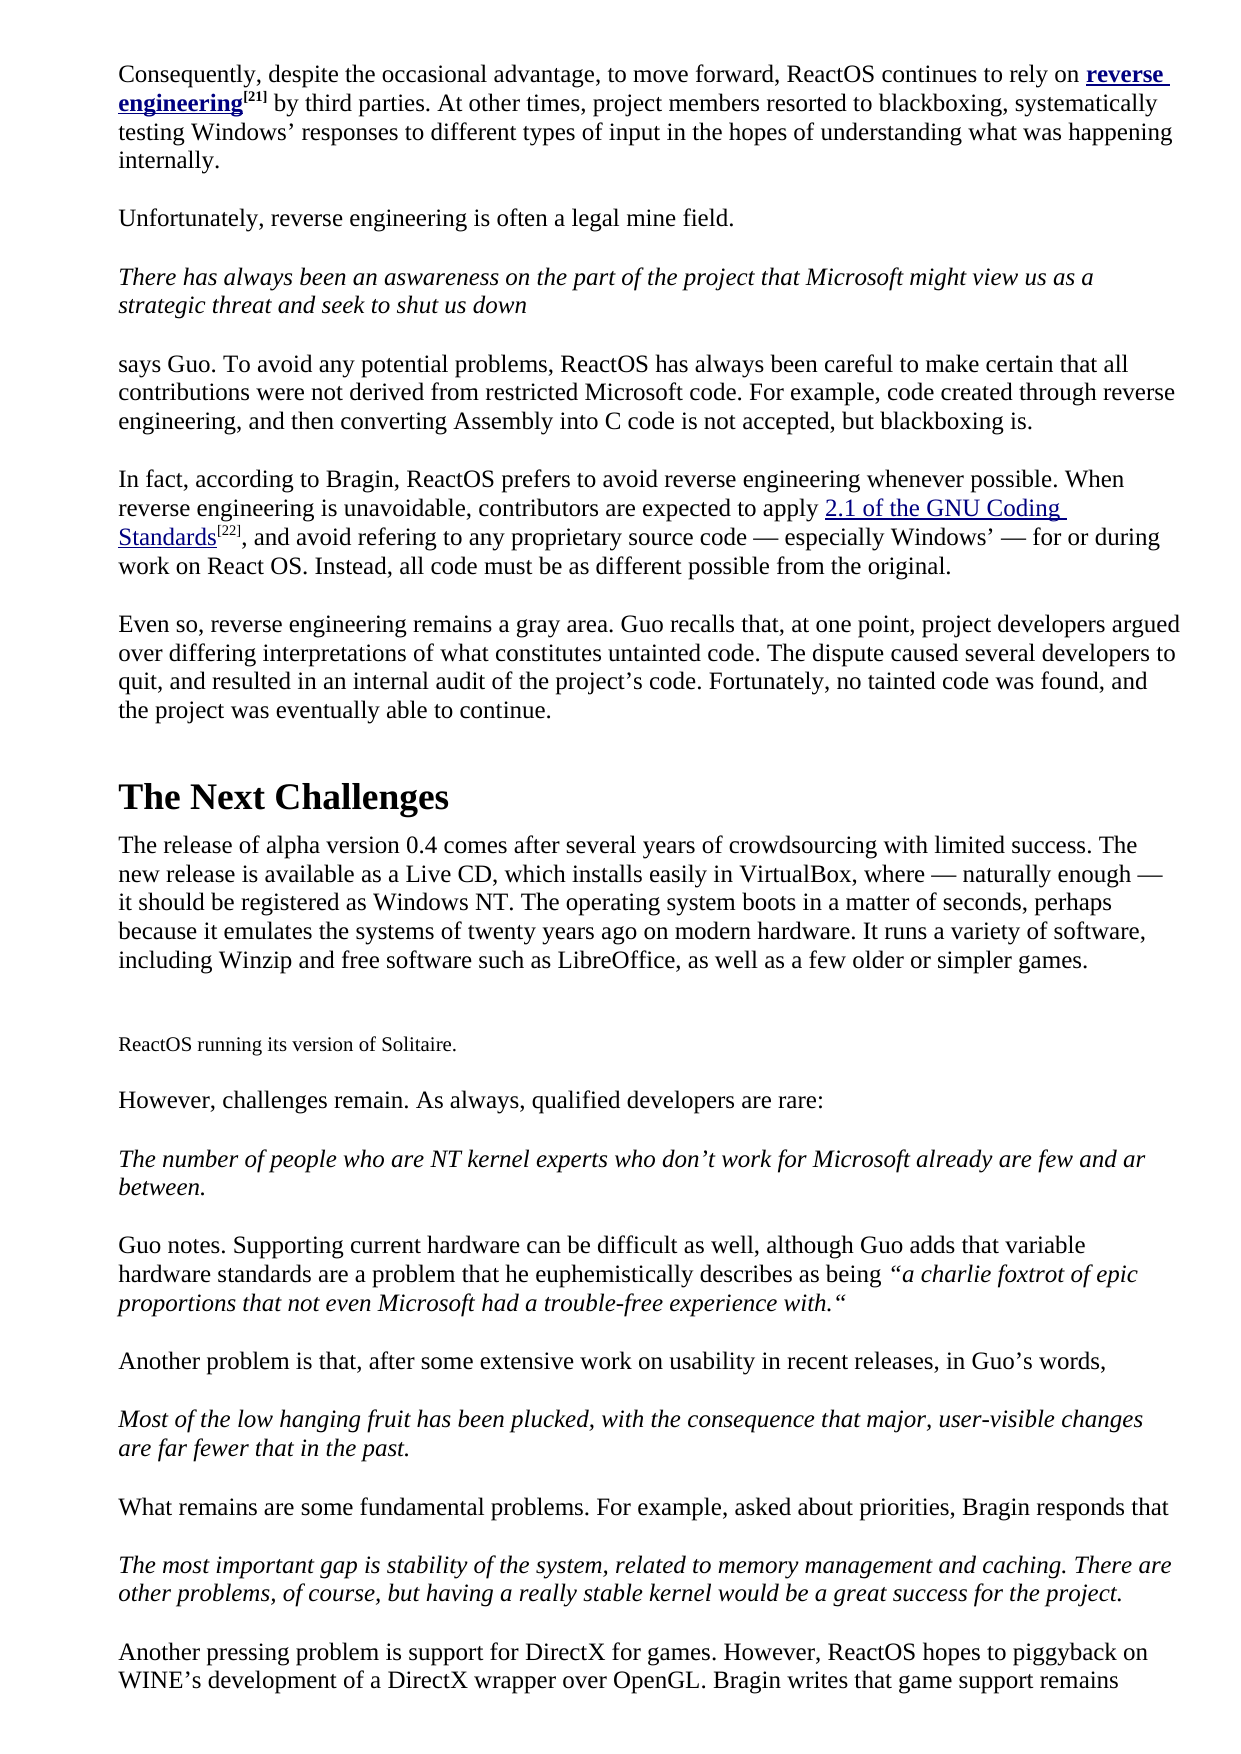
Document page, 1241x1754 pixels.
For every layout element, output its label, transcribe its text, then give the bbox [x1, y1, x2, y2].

text The number of people who are NT kernel experts who don’t work for Microsoft already are few and ar between. [118, 1144, 1181, 1201]
text Most of the low hanging fruit has been plucked, with the consequence that major, user-visible changes are far fewer that in the past. [118, 1404, 1181, 1462]
subtitle The Next Challenges [118, 774, 1181, 817]
text The most important gap is stability of the system, related to memory management and caching. There are other problems, of course, but having a really stable kernel would be a great success for the project. [118, 1550, 1181, 1607]
text Another problem is that, after some extensive work on usability in recent releases, in Guo’s words, [118, 1346, 1181, 1375]
text Another pressing problem is support for DirectX for games. However, ReactOS hopes to piggyback on WINE’s development of a DirectX wrapper over OpenGL. Bragin writes that game support remains [118, 1637, 1181, 1694]
text ReactOS running its version of Solitaire. [118, 1003, 1181, 1056]
text The release of alpha version 0.4 comes after several years of crowdsourcing with limited success. The new release is available as a Live CD, which installs easily in VirtualBox, where — naturally enough — it should be registered as Windows NT. The operating system boots in a matter of seconds, perhaps because it emulates the systems of twenty years ago on modern hardware. It runs a variety of software, including Winzip and free software such as LibreOffice, as well as a few older or simpler games. [118, 830, 1181, 974]
text However, challenges remain. As always, qualified developers are rare: [118, 1085, 1181, 1114]
text Even so, reverse engineering remains a gray area. Guo recalls that, at one point, project developers argued over differing interpretations of what constitutes untainted code. The dispute caused several developers to quit, and resulted in an internal audit of the project’s code. Fortunately, no tainted code was found, and the project was eventually able to continue. [118, 609, 1181, 724]
text says Guo. To avoid any potential problems, ReactOS has always been careful to make certain that all contributions were not derived from restricted Microsoft code. For example, code created through reverse engineering, and then converting Assembly into C code is not accepted, but blackboxing is. [118, 349, 1181, 435]
text What remains are some fundamental problems. For example, asked about priorities, Bragin responds that [118, 1492, 1181, 1520]
text Unfortunately, reverse engineering is often a legal mine field. [118, 203, 1181, 232]
text In fact, according to Bragin, ReactOS prefers to avoid reverse engineering whenever possible. When reverse engineering is unavoidable, contributors are expected to apply 2.1 of the GNU Coding Standards, and avoid refering to any proprietary source code — especially Windows’ — for or during work on React OS. Instead, all code must be as different possible from the original. [118, 464, 1181, 579]
text Guo notes. Supporting current hardware can be difficult as well, although Guo adds that variable hardware standards are a problem that he euphemistically describes as being “a charlie foxtrot of epic proportions that not even Microsoft had a trouble-free experience with.“ [118, 1231, 1181, 1317]
text Consequently, despite the occasional advantage, to move forward, ReactOS continues to rely on reverse engineering by third parties. At other times, project members resorted to blackboxing, systematically testing Windows’ responses to different types of input in the hopes of understanding what was happening internally. [118, 59, 1181, 174]
text There has always been an aswareness on the part of the project that Microsoft might view us as a strategic threat and seek to shut us down [118, 262, 1181, 319]
